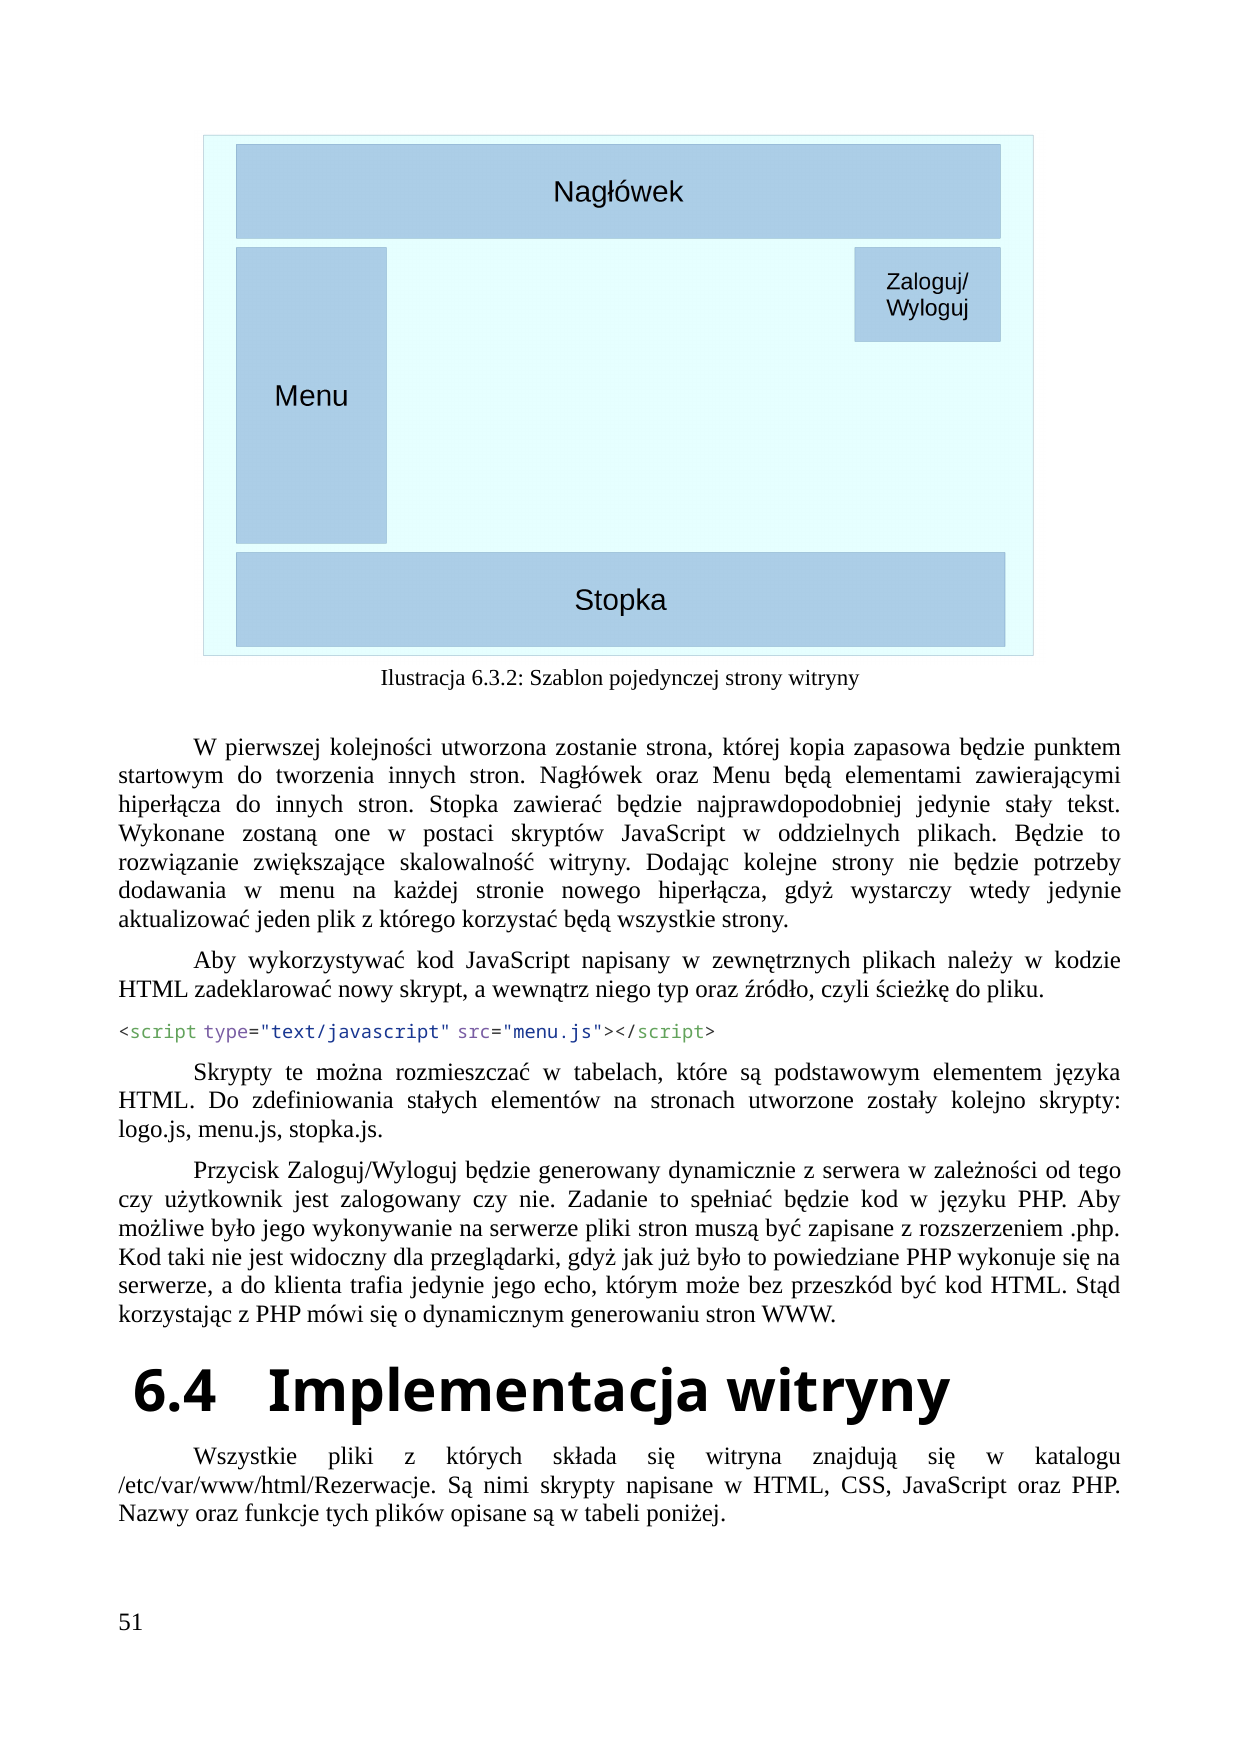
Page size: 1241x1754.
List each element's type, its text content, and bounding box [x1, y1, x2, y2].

text <script type="text/javascript" src="menu.js"></script> [118, 1016, 1122, 1044]
text W pierwszej kolejności utworzona zostanie strona, której kopia zapasowa będzie punktem startowym do tworzenia innych stron. Nagłówek oraz Menu będą elementami zawierającymi hiperłącza do innych stron. Stopka zawierać będzie najprawdopodobniej jedynie stały tekst. Wykonane zostaną one w postaci skryptów JavaScript w oddzielnych plikach. Będzie to rozwiązanie zwiększające skalowalność witryny. Dodając kolejne strony nie będzie potrzeby dodawania w menu na każdej stronie nowego hiperłącza, gdyż wystarczy wtedy jedynie aktualizować jeden plik z którego korzystać będą wszystkie strony. [118, 732, 1122, 933]
picture [194, 130, 1047, 665]
text Skrypty te można rozmieszczać w tabelach, które są podstawowym elementem języka HTML. Do zdefiniowania stałych elementów na stronach utworzone zostały kolejno skrypty: logo.js, menu.js, stopka.js. [118, 1057, 1122, 1143]
text Aby wykorzystywać kod JavaScript napisany w zewnętrznych plikach należy w kodzie HTML zadeklarować nowy skrypt, a wewnątrz niego typ oraz źródło, czyli ścieżkę do pliku. [118, 946, 1122, 1003]
text Przycisk Zaloguj/Wyloguj będzie generowany dynamicznie z serwera w zależności od tego czy użytkownik jest zalogowany czy nie. Zadanie to spełniać będzie kod w języku PHP. Aby możliwe było jego wykonywanie na serwerze pliki stron muszą być zapisane z rozszerzeniem .php. Kod taki nie jest widoczny dla przeglądarki, gdyż jak już było to powiedziane PHP wykonuje się na serwerze, a do klienta trafia jedynie jego echo, którym może bez przeszkód być kod HTML. Stąd korzystając z PHP mówi się o dynamicznym generowaniu stron WWW. [118, 1156, 1122, 1328]
text Wszystkie pliki z których składa się witryna znajdują się w katalogu /etc/var/www/html/Rezerwacje. Są nimi skrypty napisane w HTML, CSS, JavaScript oraz PHP. Nazwy oraz funkcje tych plików opisane są w tabeli poniżej. [118, 1441, 1122, 1527]
text Ilustracja 6.3.2: Szablon pojedynczej strony witryny [194, 665, 1046, 691]
subtitle Implementacja witryny [118, 1349, 1122, 1428]
